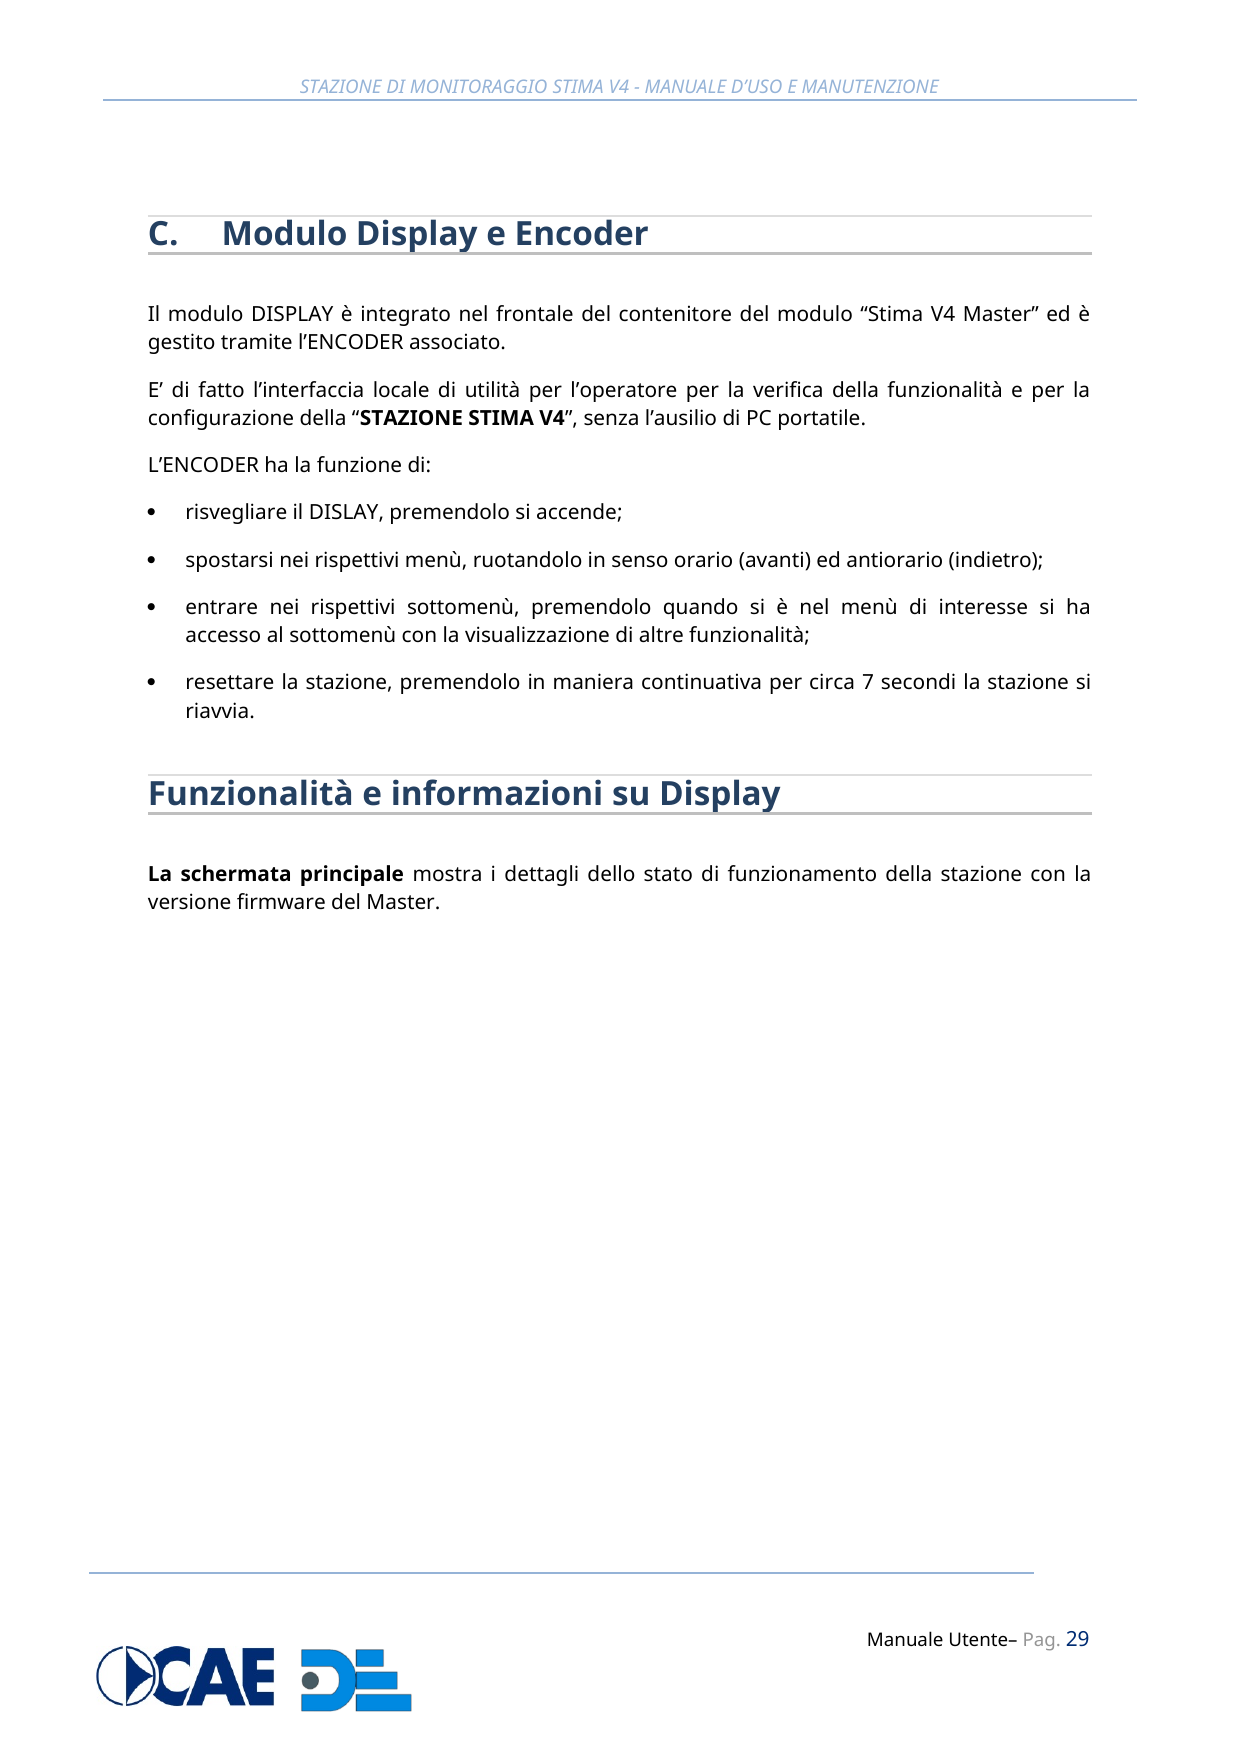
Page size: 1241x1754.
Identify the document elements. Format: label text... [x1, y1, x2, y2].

list risvegliare il DISLAY, premendolo si accende; [148, 497, 1092, 526]
list resettare la stazione, premendolo in maniera continuativa per circa 7 secondi la stazione si riavvia. [148, 667, 1092, 724]
list entrare nei rispettivi sottomenù, premendolo quando si è nel menù di interesse si ha accesso al sottomenù con la visualizzazione di altre funzionalità; [148, 592, 1092, 649]
text E’ di fatto l’interfaccia locale di utilità per l’operatore per la verifica della funzionalità e per la configurazione della “STAZIONE STIMA V4”, senza l’ausilio di PC portatile. [148, 375, 1092, 432]
list spostarsi nei rispettivi menù, ruotandolo in senso orario (avanti) ed antiorario (indietro); [148, 545, 1092, 573]
text L’ENCODER ha la funzione di: [148, 450, 1092, 479]
list Modulo Display e Encoder [148, 217, 1092, 252]
subtitle Funzionalità e informazioni su Display [148, 776, 1092, 812]
text Il modulo DISPLAY è integrato nel frontale del contenitore del modulo “Stima V4 Master” ed è gestito tramite l’ENCODER associato. [148, 299, 1092, 356]
text La schermata principale mostra i dettagli dello stato di funzionamento della stazione con la versione firmware del Master. [148, 859, 1092, 916]
